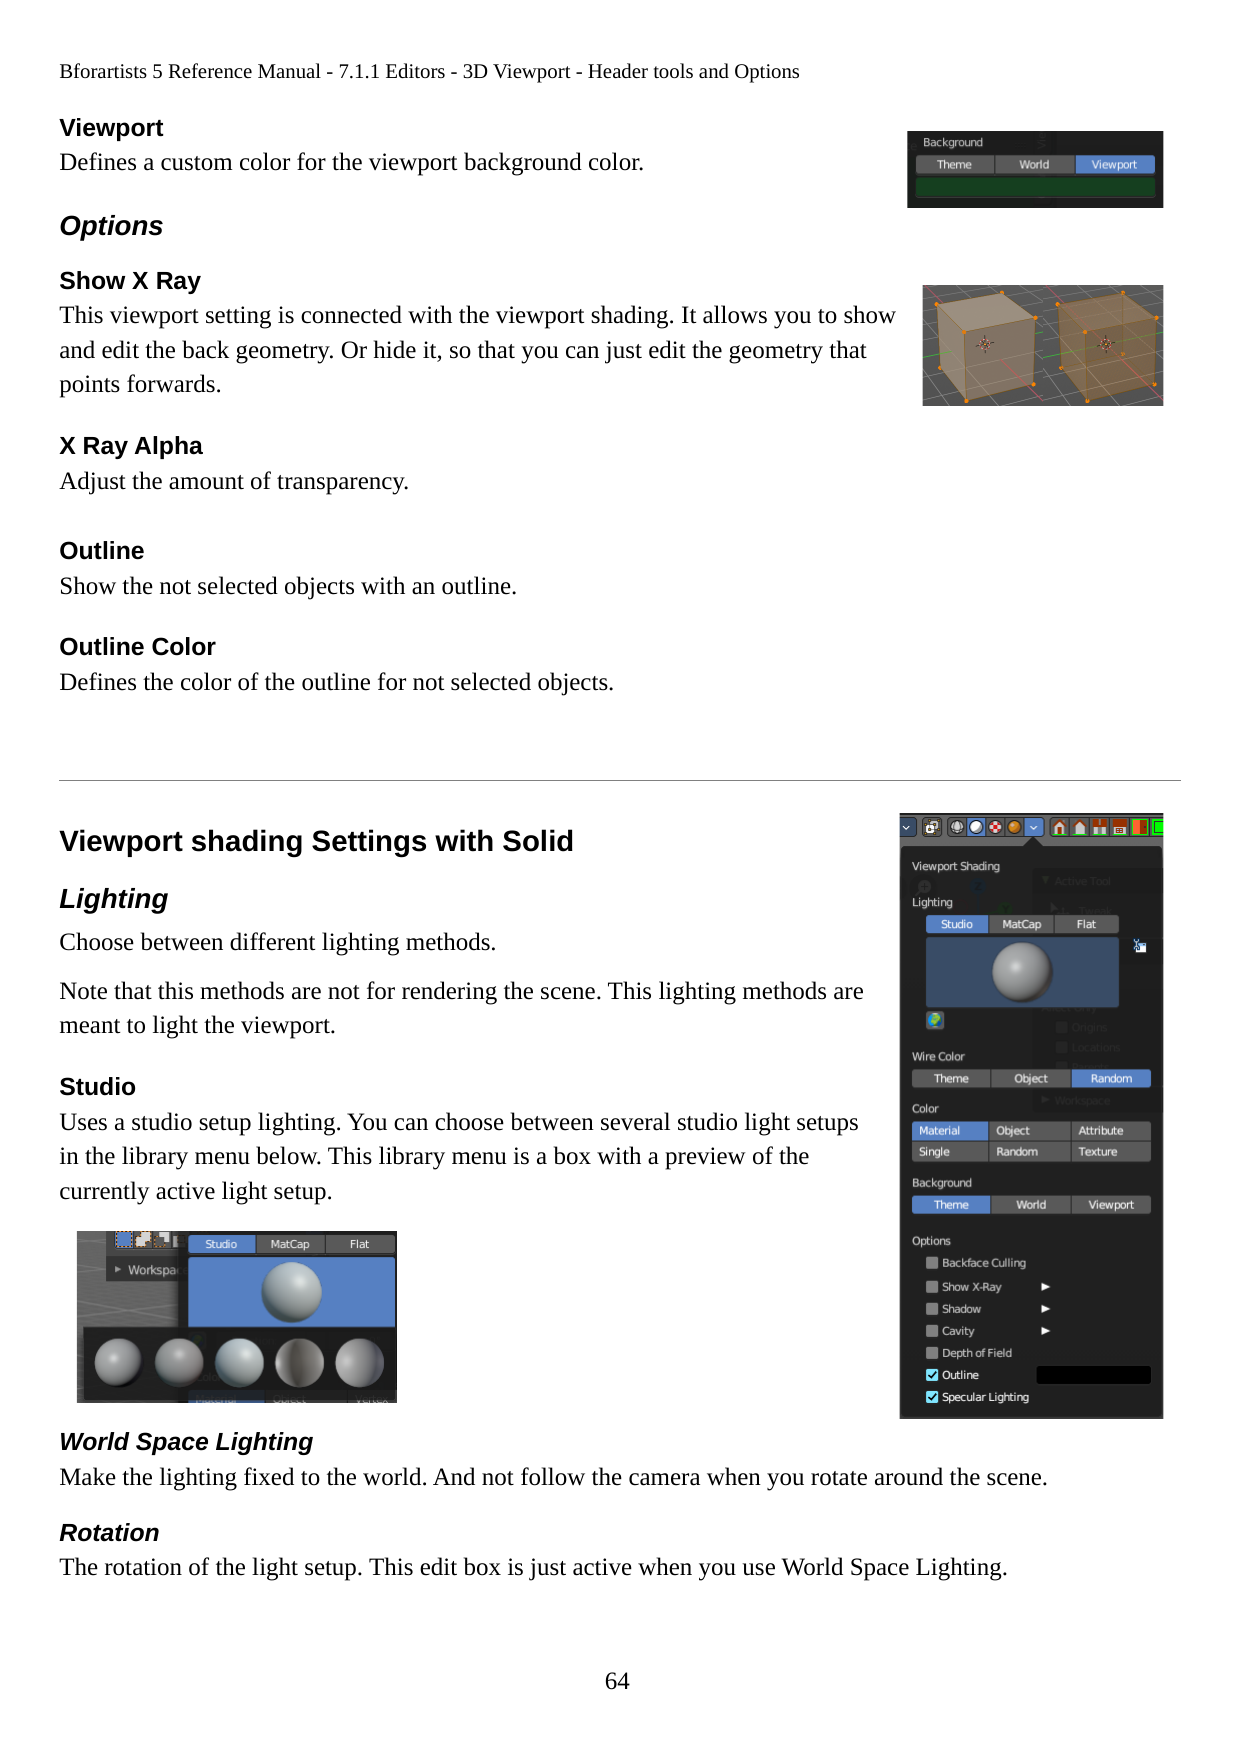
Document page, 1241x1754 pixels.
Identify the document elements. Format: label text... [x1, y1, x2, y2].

subtitle X Ray Alpha [59, 431, 1181, 460]
text Choose between different lighting methods. [59, 927, 899, 956]
subtitle Studio [59, 1072, 899, 1101]
text This viewport setting is connected with the viewport shading. It allows you to show and edit the back geometry. Or hide it, so that you can just edit the geometry that points forwards. [59, 301, 922, 398]
picture [76, 1231, 397, 1403]
text Make the lighting fixed to the world. And not follow the camera when you rotate around the scene. [59, 1462, 1181, 1491]
picture [922, 285, 1164, 406]
subtitle Viewport [59, 113, 1181, 141]
text The rotation of the light setup. This edit box is just active when you use World Space Lighting. [59, 1552, 1181, 1581]
subtitle Lighting [59, 883, 899, 914]
subtitle Viewport shading Settings with Solid [59, 824, 899, 858]
subtitle Outline Color [59, 632, 1181, 661]
subtitle [1164, 883, 1181, 914]
subtitle Options [59, 209, 1181, 241]
picture [899, 813, 1164, 1419]
text Note that this methods are not for rendering the scene. This lighting methods are meant to light the viewport. [59, 976, 899, 1039]
text Show the not selected objects with an outline. [59, 571, 1181, 599]
subtitle Rotation [59, 1518, 1181, 1546]
subtitle World Space Lighting [59, 1427, 1181, 1456]
subtitle [1164, 1072, 1181, 1101]
text Defines the color of the outline for not selected objects. [59, 667, 1181, 696]
text Adjust the amount of transparency. [59, 466, 1181, 495]
text Defines a custom color for the viewport background color. [59, 147, 907, 176]
text Uses a studio setup lighting. You can choose between several studio light setups in the library menu below. This library menu is a box with a preview of the currently active light setup. [59, 1107, 899, 1205]
picture [907, 131, 1164, 208]
subtitle Show X Ray [59, 266, 1181, 294]
subtitle Outline [59, 536, 1181, 564]
